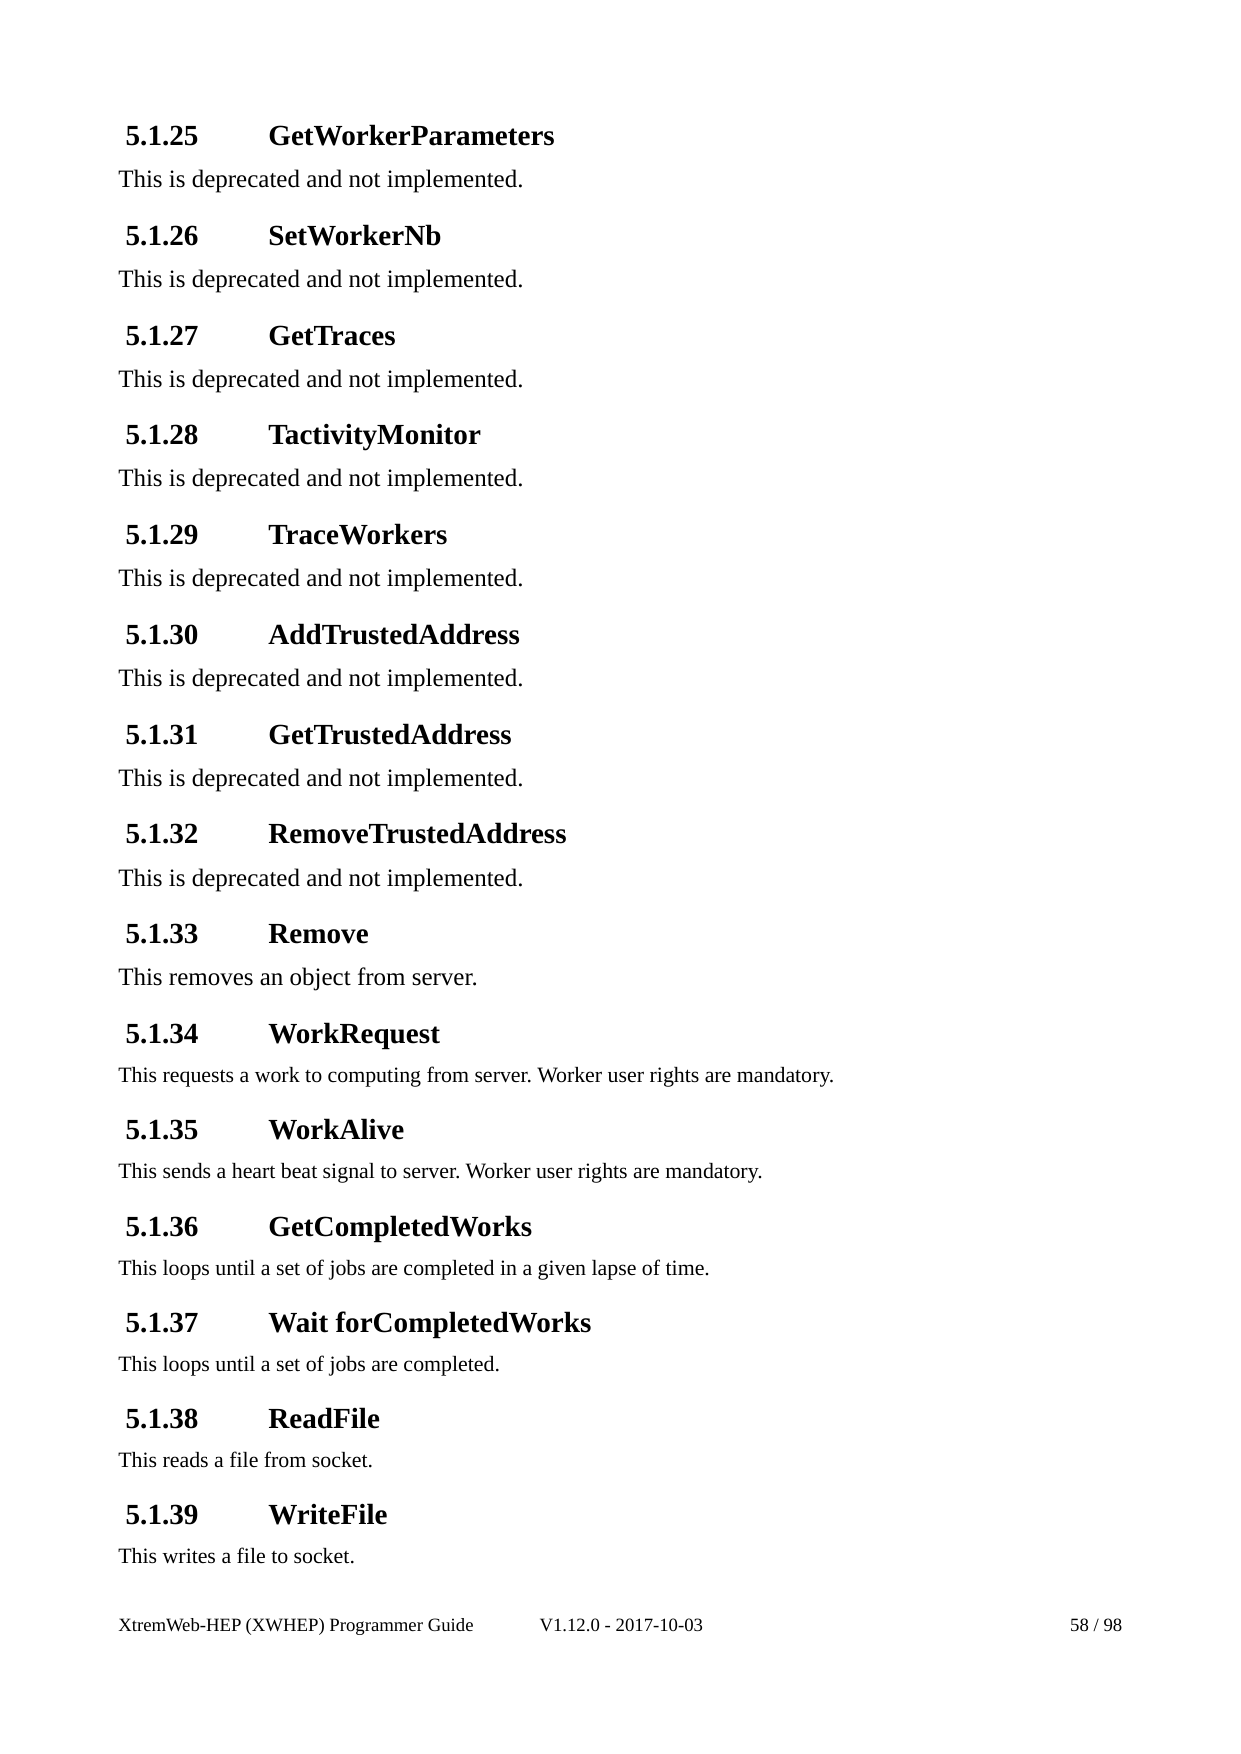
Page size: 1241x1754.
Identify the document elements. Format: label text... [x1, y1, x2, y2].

text This is deprecated and not implemented. [118, 863, 1122, 891]
text This is deprecated and not implemented. [118, 164, 1122, 193]
text This loops until a set of jobs are completed. [118, 1351, 1122, 1376]
subtitle GetWorkerParameters [118, 118, 1122, 152]
subtitle Remove [118, 916, 1122, 950]
text This is deprecated and not implemented. [118, 663, 1122, 692]
text This requests a work to computing from server. Worker user rights are mandatory. [118, 1062, 1122, 1087]
text This is deprecated and not implemented. [118, 563, 1122, 592]
text This is deprecated and not implemented. [118, 264, 1122, 293]
text This loops until a set of jobs are completed in a given lapse of time. [118, 1255, 1122, 1280]
subtitle GetTrustedAddress [118, 717, 1122, 750]
subtitle RemoveTrustedAddress [118, 817, 1122, 850]
text This is deprecated and not implemented. [118, 763, 1122, 792]
text This writes a file to socket. [118, 1543, 1122, 1569]
subtitle WorkRequest [118, 1016, 1122, 1050]
subtitle TraceWorkers [118, 517, 1122, 551]
text This reads a file from socket. [118, 1447, 1122, 1472]
text This removes an object from server. [118, 962, 1122, 991]
text This sends a heart beat signal to server. Worker user rights are mandatory. [118, 1158, 1122, 1184]
text This is deprecated and not implemented. [118, 463, 1122, 492]
subtitle SetWorkerNb [118, 218, 1122, 251]
subtitle TactivityMonitor [118, 417, 1122, 451]
subtitle Wait forCompletedWorks [118, 1305, 1122, 1338]
subtitle WorkAlive [118, 1112, 1122, 1146]
text This is deprecated and not implemented. [118, 364, 1122, 392]
subtitle GetCompletedWorks [118, 1209, 1122, 1242]
subtitle AddTrustedAddress [118, 617, 1122, 651]
subtitle GetTraces [118, 318, 1122, 351]
subtitle WriteFile [118, 1497, 1122, 1531]
subtitle ReadFile [118, 1401, 1122, 1435]
